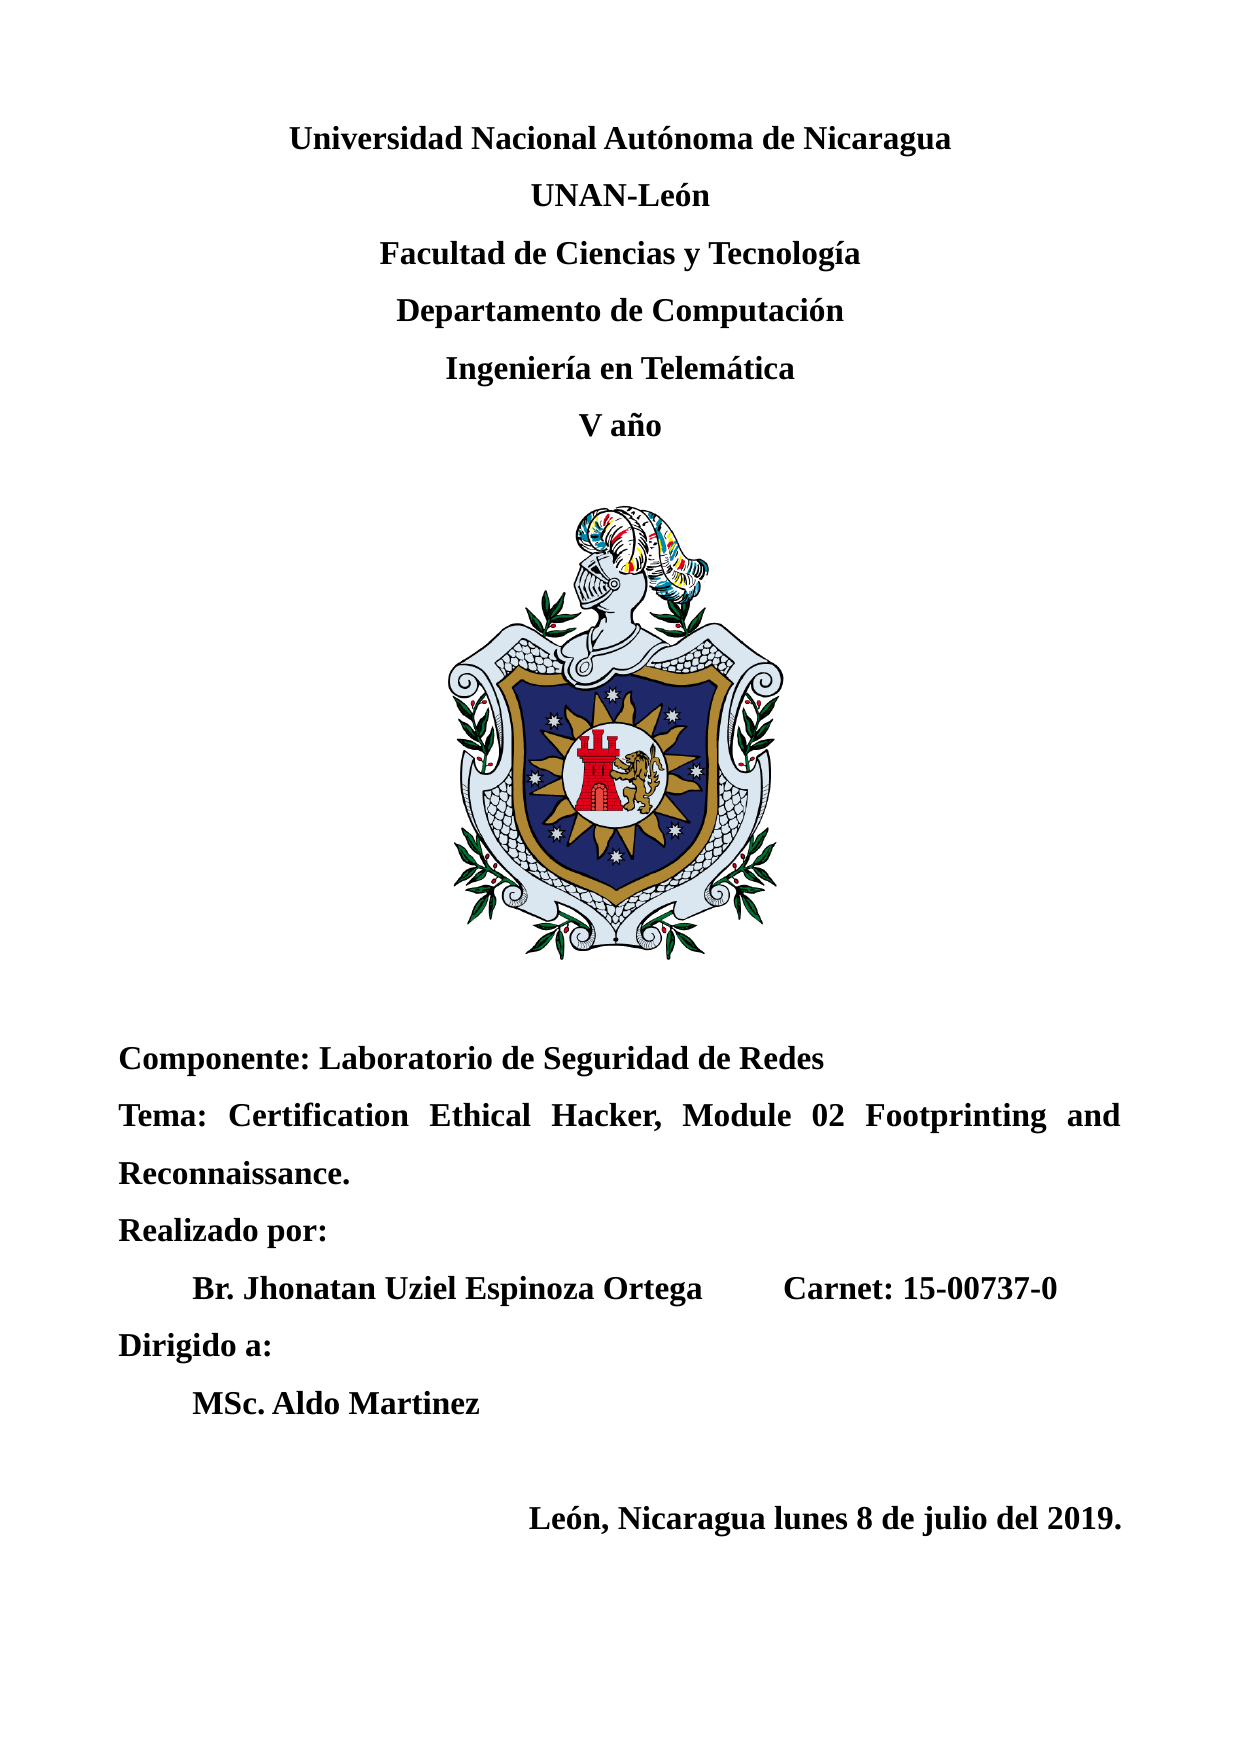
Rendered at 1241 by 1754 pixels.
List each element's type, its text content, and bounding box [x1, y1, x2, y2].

text Dirigido a: [118, 1326, 1122, 1364]
text Tema: Certification Ethical Hacker, Module 02 Footprinting and Reconnaissance. [118, 1096, 1122, 1191]
text Br. Jhonatan Uziel Espinoza Ortega Carnet: 15-00737-0 [118, 1268, 1122, 1306]
text Realizado por: [118, 1211, 1122, 1249]
text Universidad Nacional Autónoma de Nicaragua [118, 118, 1122, 156]
text Ingeniería en Telemática [118, 348, 1122, 386]
text Facultad de Ciencias y Tecnología [118, 233, 1122, 271]
text MSc. Aldo Martinez [118, 1383, 1122, 1421]
text León, Nicaragua lunes 8 de julio del 2019. [118, 1498, 1122, 1536]
text UNAN-León [118, 176, 1122, 214]
picture [412, 463, 828, 1001]
text Departamento de Computación [118, 291, 1122, 329]
text V año [118, 406, 1122, 444]
text Componente: Laboratorio de Seguridad de Redes [118, 1038, 1122, 1076]
